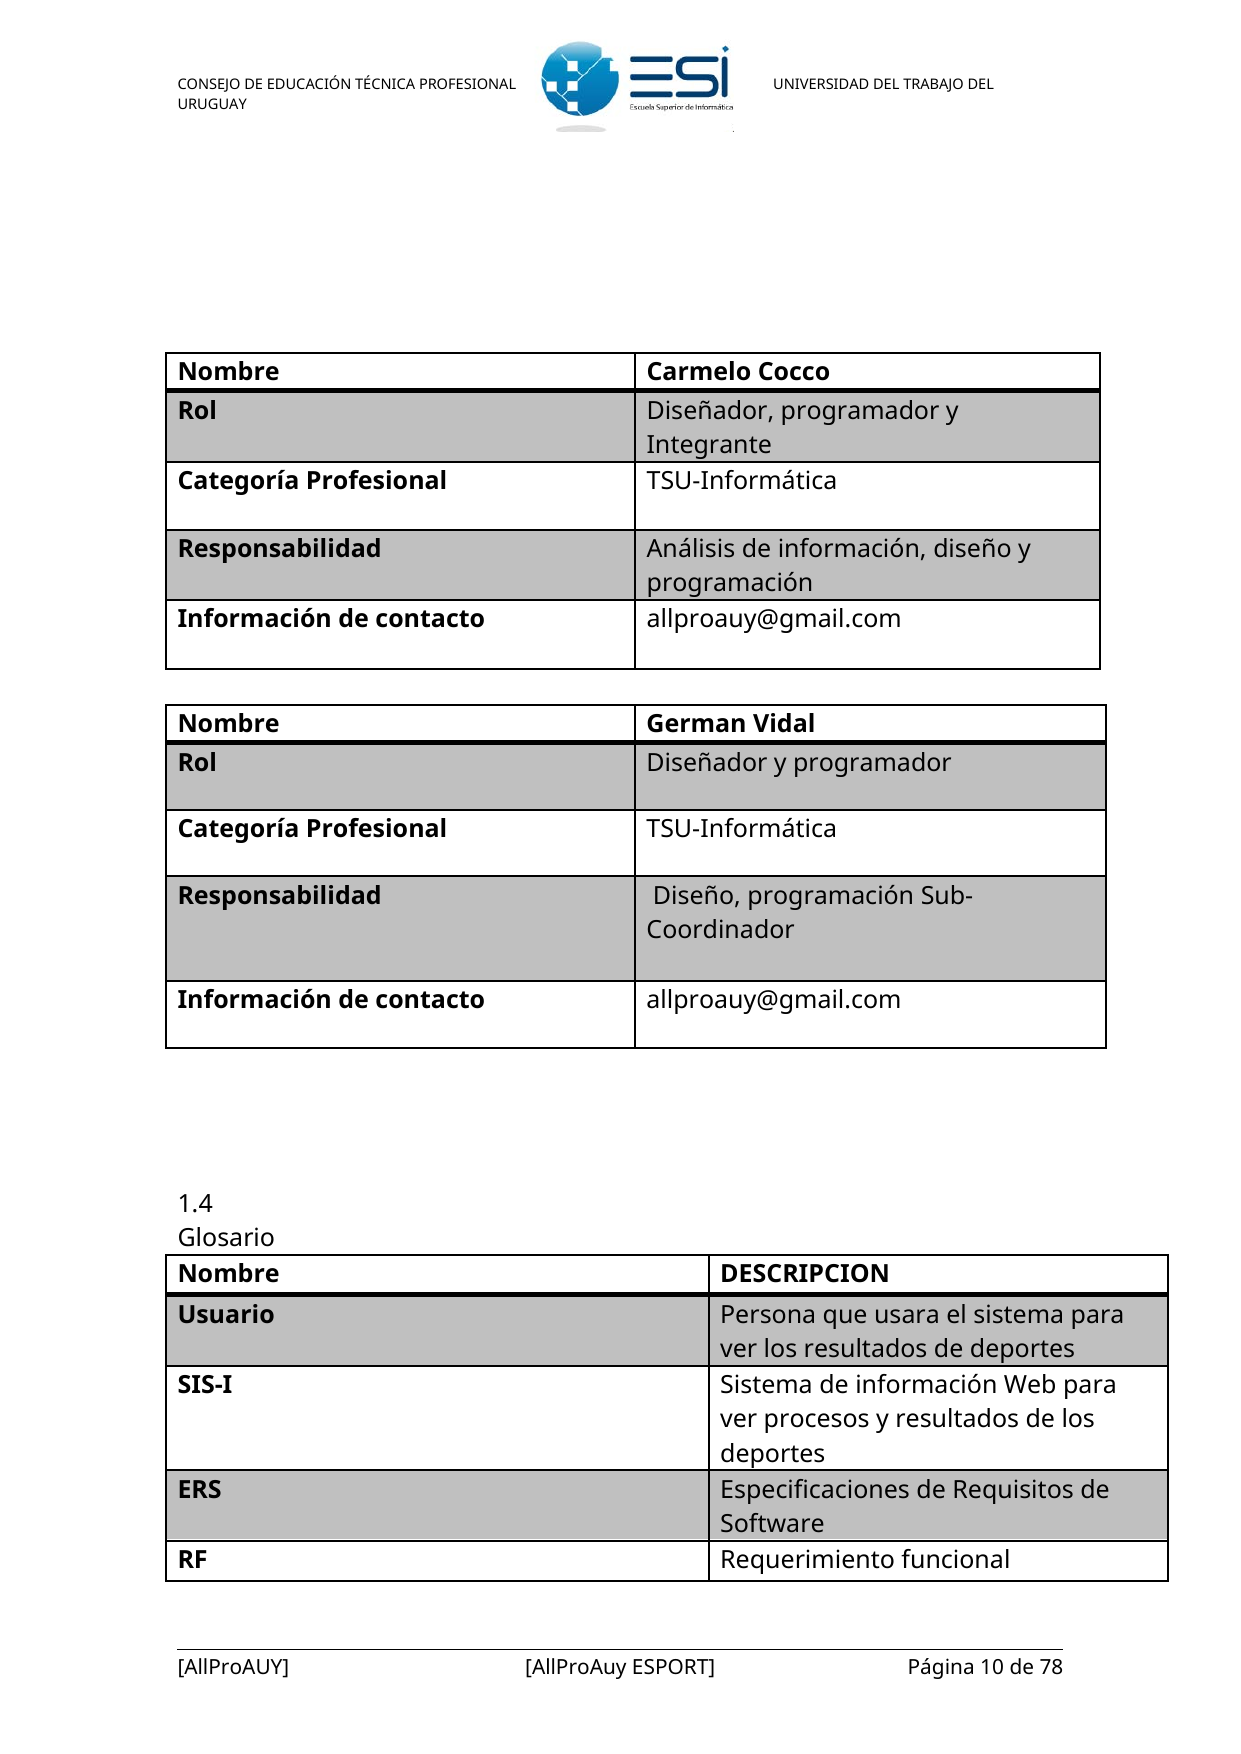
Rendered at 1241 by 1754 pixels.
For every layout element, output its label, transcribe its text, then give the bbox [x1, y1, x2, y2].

table_header Nombre [167, 706, 634, 740]
table_cell Diseñador y programador [636, 745, 1105, 809]
table_cell Persona que usara el sistema para ver los resultados de deportes [710, 1297, 1167, 1365]
table_cell Usuario [167, 1297, 708, 1365]
table_cell Responsabilidad [167, 531, 634, 599]
table_cell Responsabilidad [167, 877, 634, 980]
table_cell Rol [167, 745, 634, 809]
table_cell Diseño, programación Sub-Coordinador [636, 877, 1105, 980]
table_cell Categoría Profesional [167, 463, 634, 529]
table_cell Sistema de información Web para ver procesos y resultados de los deportes [710, 1367, 1167, 1469]
table_cell Especificaciones de Requisitos de Software [710, 1471, 1167, 1539]
table_header Nombre [167, 1256, 708, 1292]
table_header DESCRIPCION [710, 1256, 1167, 1292]
text 1.4 [177, 1186, 1063, 1220]
table_cell Categoría Profesional [167, 811, 634, 875]
table_cell ERS [167, 1471, 708, 1539]
table_cell Información de contacto [167, 982, 634, 1047]
table_header German Vidal [636, 706, 1105, 740]
table_header Carmelo Cocco [636, 354, 1099, 388]
text Glosario [177, 1220, 1063, 1254]
table_cell TSU-Informática [636, 463, 1099, 529]
picture [534, 39, 734, 132]
table_header Nombre [167, 354, 634, 388]
table_cell Información de contacto [167, 601, 634, 668]
table_cell allproauy@gmail.com [636, 982, 1105, 1047]
table_cell Rol [167, 393, 634, 461]
table_cell Análisis de información, diseño y programación [636, 531, 1099, 599]
table_cell SIS-I [167, 1367, 708, 1469]
table_cell allproauy@gmail.com [636, 601, 1099, 668]
table_cell Requerimiento funcional [710, 1542, 1167, 1580]
table_cell RF [167, 1542, 708, 1580]
table_cell TSU-Informática [636, 811, 1105, 875]
table_cell Diseñador, programador y Integrante [636, 393, 1099, 461]
